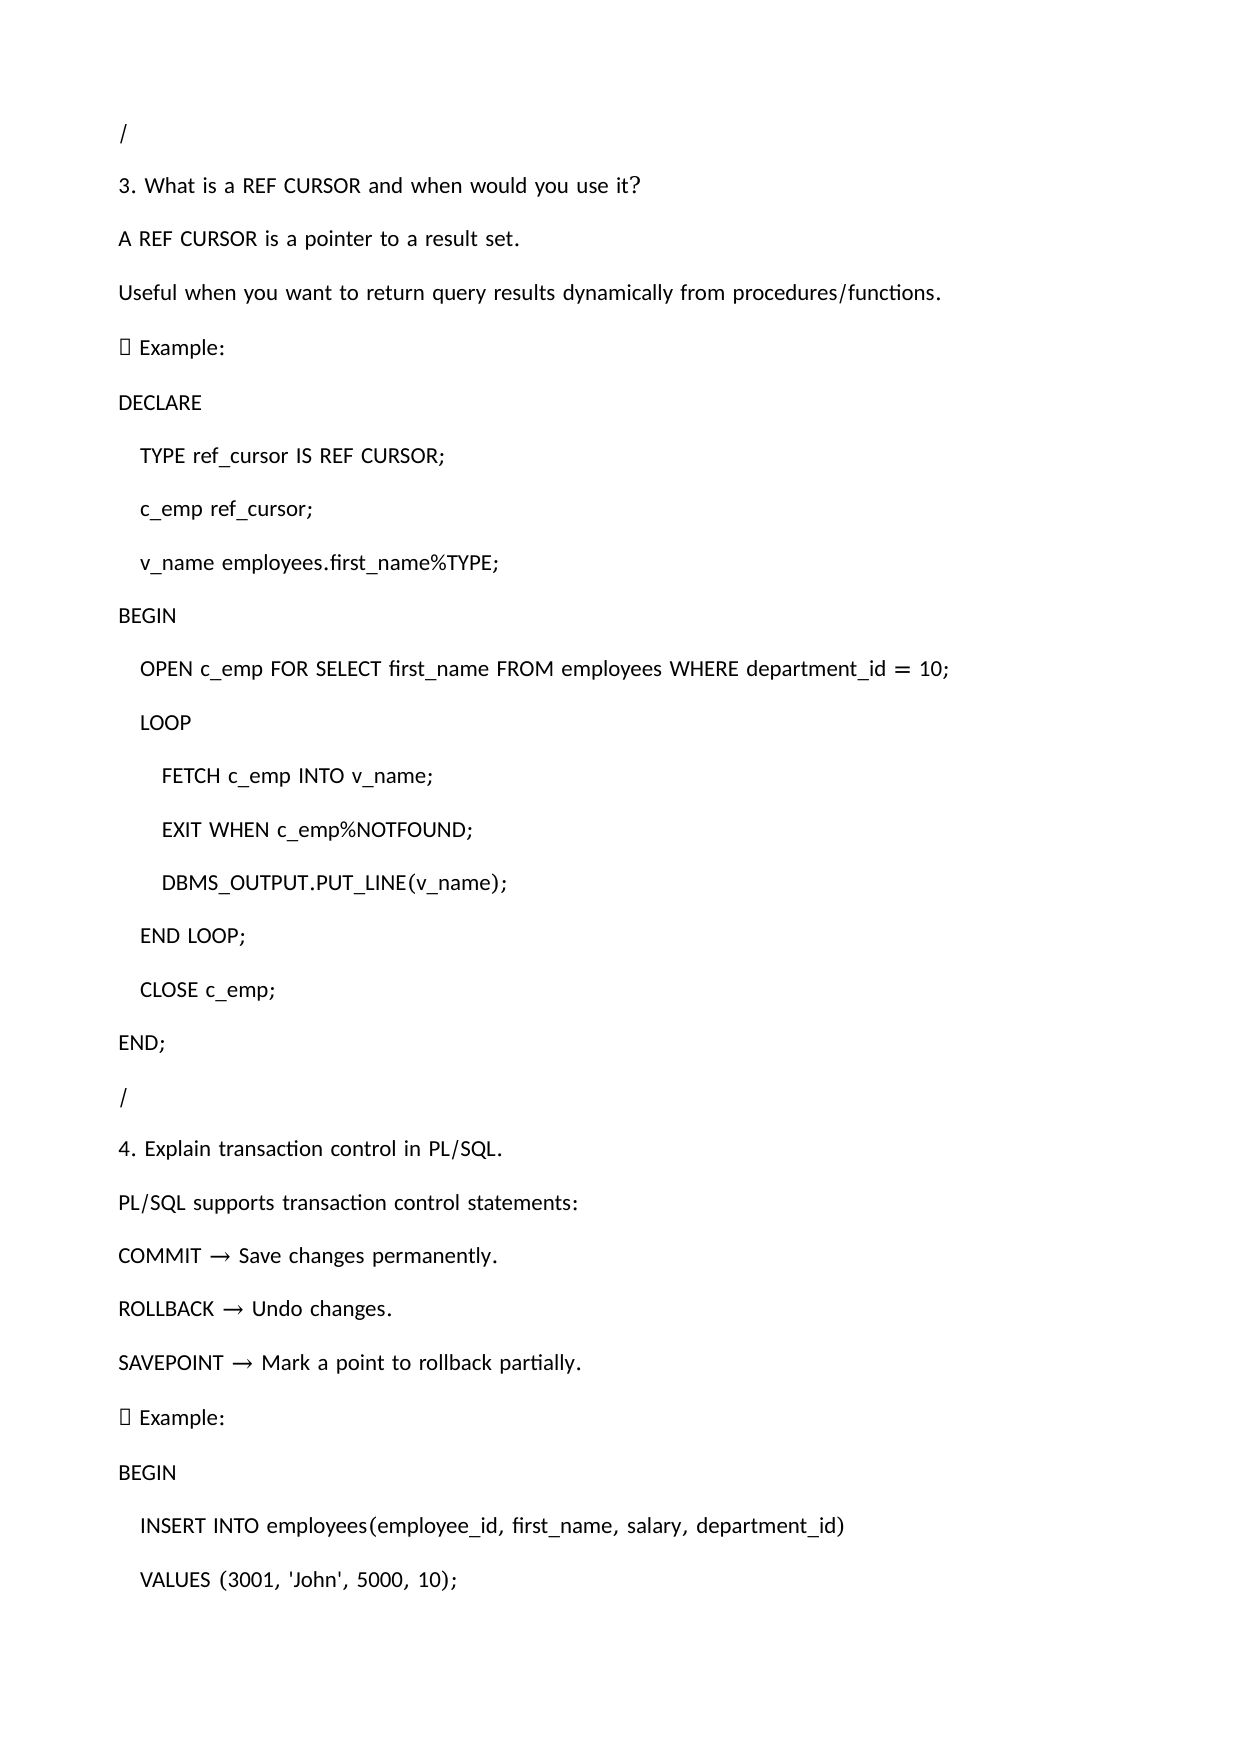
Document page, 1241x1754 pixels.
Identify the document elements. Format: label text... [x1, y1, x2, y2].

text VALUES (3001, 'John', 5000, 10); [118, 1564, 1122, 1593]
text 3. What is a REF CURSOR and when would you use it? [118, 171, 1122, 199]
text v_name employees.first_name%TYPE; [118, 547, 1122, 576]
text END LOOP; [118, 921, 1122, 949]
text ROLLBACK → Undo changes. [118, 1294, 1122, 1323]
text OPEN c_emp FOR SELECT first_name FROM employees WHERE department_id = 10; [118, 654, 1122, 682]
text BEGIN [118, 1458, 1122, 1486]
text PL/SQL supports transaction control statements: [118, 1187, 1122, 1216]
text DECLARE [118, 388, 1122, 416]
text ✅ Example: [118, 1401, 1122, 1432]
text A REF CURSOR is a pointer to a result set. [118, 224, 1122, 252]
text c_emp ref_cursor; [118, 494, 1122, 522]
text SAVEPOINT → Mark a point to rollback partially. [118, 1348, 1122, 1376]
text DBMS_OUTPUT.PUT_LINE(v_name); [118, 868, 1122, 896]
text END; [118, 1028, 1122, 1056]
text BEGIN [118, 601, 1122, 629]
text CLOSE c_emp; [118, 974, 1122, 1003]
text / [118, 118, 1122, 146]
text / [118, 1081, 1122, 1109]
text LOOP [118, 707, 1122, 736]
text COMMIT → Save changes permanently. [118, 1241, 1122, 1269]
text FETCH c_emp INTO v_name; [118, 761, 1122, 789]
text INSERT INTO employees(employee_id, first_name, salary, department_id) [118, 1511, 1122, 1539]
text Useful when you want to return query results dynamically from procedures/functions. [118, 277, 1122, 306]
text 4. Explain transaction control in PL/SQL. [118, 1134, 1122, 1162]
text TYPE ref_cursor IS REF CURSOR; [118, 441, 1122, 469]
text EXIT WHEN c_emp%NOTFOUND; [118, 814, 1122, 843]
text ✅ Example: [118, 331, 1122, 362]
